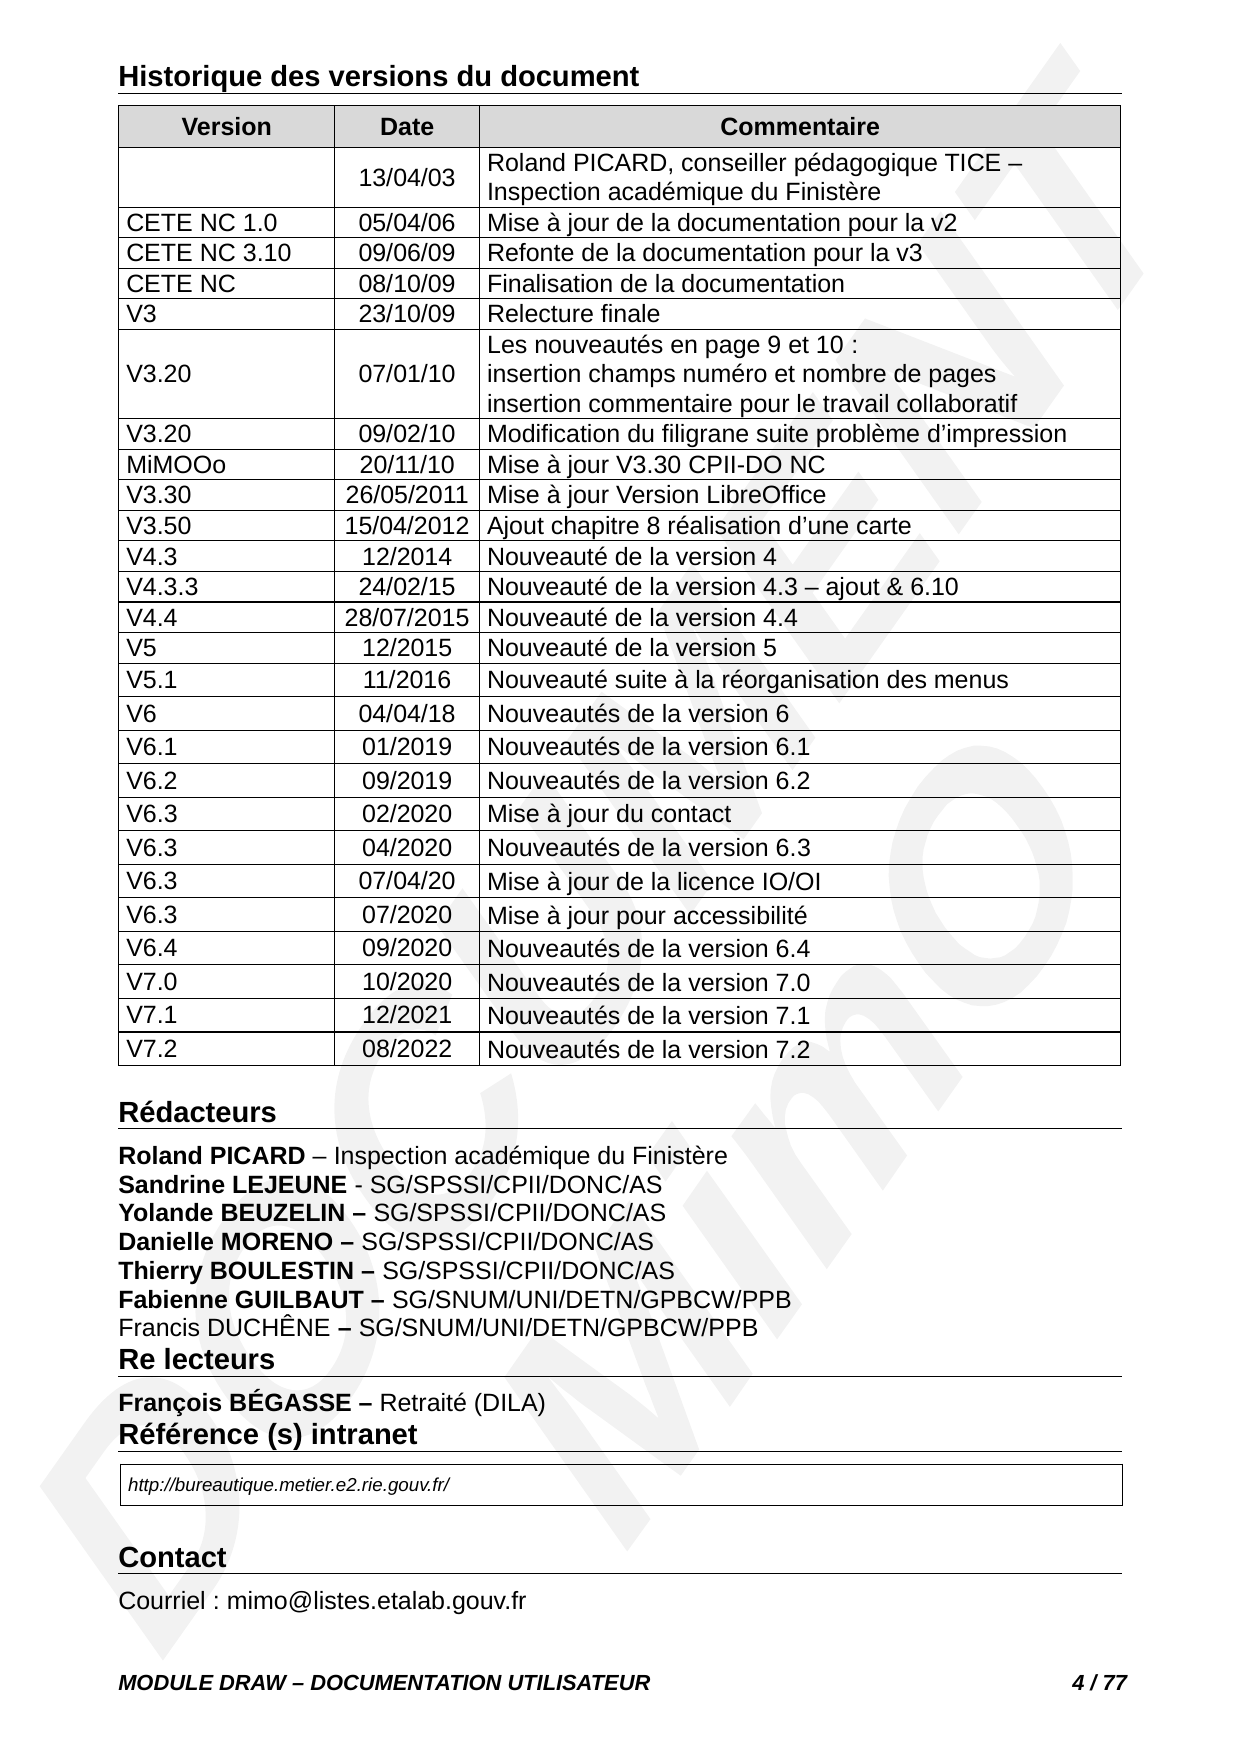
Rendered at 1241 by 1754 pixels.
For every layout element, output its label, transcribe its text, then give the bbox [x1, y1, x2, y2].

text Thierry BOULESTIN – SG/SPSSI/CPII/DONC/AS [118, 1256, 1122, 1285]
text François BéGASSE – Retraité (DILA) [118, 1388, 1122, 1417]
table_cell 07/04/20 [335, 865, 479, 897]
table_cell 09/2019 [335, 764, 479, 797]
table_cell Nouveauté de la version 4.4 [480, 603, 1120, 632]
table_cell V7.0 [119, 965, 334, 998]
table_cell Les nouveautés en page 9 et 10 : insertion champs numéro et nombre de pages insertion commentaire pour le travail collaboratif [480, 330, 1120, 418]
table_cell 20/11/10 [335, 450, 479, 479]
table_cell CETE NC 3.10 [119, 238, 334, 268]
table_cell V4.4 [119, 603, 334, 632]
table_cell V4.3.3 [119, 572, 334, 601]
table_cell V6.3 [119, 898, 334, 931]
table_cell 11/2016 [335, 664, 479, 696]
table_cell Nouveautés de la version 6.3 [480, 831, 1120, 864]
table_cell V6.3 [119, 831, 334, 864]
table_cell Modification du filigrane suite problème d’impression [480, 419, 1120, 449]
table_cell V7.1 [119, 999, 334, 1031]
table_cell 13/04/03 [335, 148, 479, 207]
table_cell Nouveautés de la version 6.4 [480, 932, 1120, 964]
table_cell V3.20 [119, 419, 334, 449]
table_cell V6.2 [119, 764, 334, 797]
table_cell 12/2014 [335, 541, 479, 571]
table_cell Mise à jour du contact [480, 798, 1120, 830]
table_header Date [335, 106, 479, 147]
table_cell Mise à jour Version LibreOffice [480, 480, 1120, 510]
table_cell Relecture finale [480, 299, 1120, 329]
text Roland PICARD – Inspection académique du Finistère [118, 1141, 1122, 1170]
table_cell Mise à jour de la licence IO/OI [480, 865, 1120, 897]
table_cell 09/02/10 [335, 419, 479, 449]
table_cell V6.3 [119, 798, 334, 830]
text Yolande BEUZELIN – SG/SPSSI/CPII/DONC/AS [118, 1198, 1122, 1227]
table_cell V4.3 [119, 541, 334, 571]
table_cell Nouveauté de la version 4.3 – ajout & 6.10 [480, 572, 1120, 601]
table_cell 15/04/2012 [335, 511, 479, 540]
table_cell V5.1 [119, 664, 334, 696]
text Francis DUCHÊNE – SG/SNUM/UNI/DETN/GPBCW/PPB [118, 1313, 1122, 1342]
table_cell Mise à jour V3.30 CPII-DO NC [480, 450, 1120, 479]
table_header http://bureautique.metier.e2.rie.gouv.fr/ [121, 1465, 1122, 1505]
table_cell Nouveautés de la version 7.0 [480, 965, 1120, 998]
text Fabienne GUILBAUT – SG/SNUM/UNI/DETN/GPBCW/PPB [118, 1285, 1122, 1313]
text Re lecteurs [118, 1342, 1122, 1376]
table_cell V3.20 [119, 330, 334, 418]
table_cell Nouveauté de la version 4 [480, 541, 1120, 571]
table_cell Refonte de la documentation pour la v3 [480, 238, 1120, 268]
table_cell V6.3 [119, 865, 334, 897]
table_cell Mise à jour pour accessibilité [480, 898, 1120, 931]
table_cell V6 [119, 697, 334, 729]
table_cell 23/10/09 [335, 299, 479, 329]
text Courriel : mimo@listes.etalab.gouv.fr [118, 1586, 1122, 1615]
table_cell V3 [119, 299, 334, 329]
table_cell 05/04/06 [335, 208, 479, 237]
table_cell V3.50 [119, 511, 334, 540]
table_cell MiMOOo [119, 450, 334, 479]
table_cell CETE NC [119, 269, 334, 298]
table_cell V6.4 [119, 932, 334, 964]
text Référence (s) intranet [118, 1417, 1122, 1451]
table_cell CETE NC 1.0 [119, 208, 334, 237]
table_cell Nouveautés de la version 6.1 [480, 731, 1120, 763]
table_cell 10/2020 [335, 965, 479, 998]
table_cell [119, 148, 334, 207]
table_cell Mise à jour de la documentation pour la v2 [480, 208, 1120, 237]
table_cell 12/2021 [335, 999, 479, 1031]
table_cell Roland PICARD, conseiller pédagogique TICE – Inspection académique du Finistère [480, 148, 1120, 207]
table_cell V7.2 [119, 1033, 334, 1065]
table_cell 08/10/09 [335, 269, 479, 298]
table_cell Nouveautés de la version 6.2 [480, 764, 1120, 797]
table_cell 09/06/09 [335, 238, 479, 268]
table_cell V3.30 [119, 480, 334, 510]
table_cell 26/05/2011 [335, 480, 479, 510]
table_cell 01/2019 [335, 731, 479, 763]
table_cell Ajout chapitre 8 réalisation d’une carte [480, 511, 1120, 540]
table_cell 09/2020 [335, 932, 479, 964]
text Historique des versions du document [118, 59, 1122, 93]
text Rédacteurs [118, 1095, 1122, 1128]
table_cell 08/2022 [335, 1033, 479, 1065]
table_cell 28/07/2015 [335, 603, 479, 632]
table_cell 07/2020 [335, 898, 479, 931]
table_header Commentaire [480, 106, 1120, 147]
table_cell Nouveautés de la version 7.2 [480, 1033, 1120, 1065]
table_cell Nouveauté suite à la réorganisation des menus [480, 664, 1120, 696]
text Contact [118, 1540, 1122, 1573]
table_cell V6.1 [119, 731, 334, 763]
table_header Version [119, 106, 334, 147]
text Danielle MORENO – SG/SPSSI/CPII/DONC/AS [118, 1227, 1122, 1256]
table_cell 02/2020 [335, 798, 479, 830]
table_cell Nouveautés de la version 7.1 [480, 999, 1120, 1031]
table_cell Nouveautés de la version 6 [480, 697, 1120, 729]
table_cell 04/2020 [335, 831, 479, 864]
table_cell Nouveauté de la version 5 [480, 633, 1120, 662]
table_cell 24/02/15 [335, 572, 479, 601]
table_cell V5 [119, 633, 334, 662]
table_cell 04/04/18 [335, 697, 479, 729]
table_cell 07/01/10 [335, 330, 479, 418]
table_cell Finalisation de la documentation [480, 269, 1120, 298]
table_cell 12/2015 [335, 633, 479, 662]
text Sandrine LEJEUNE - SG/SPSSI/CPII/DONC/AS [118, 1170, 1122, 1198]
